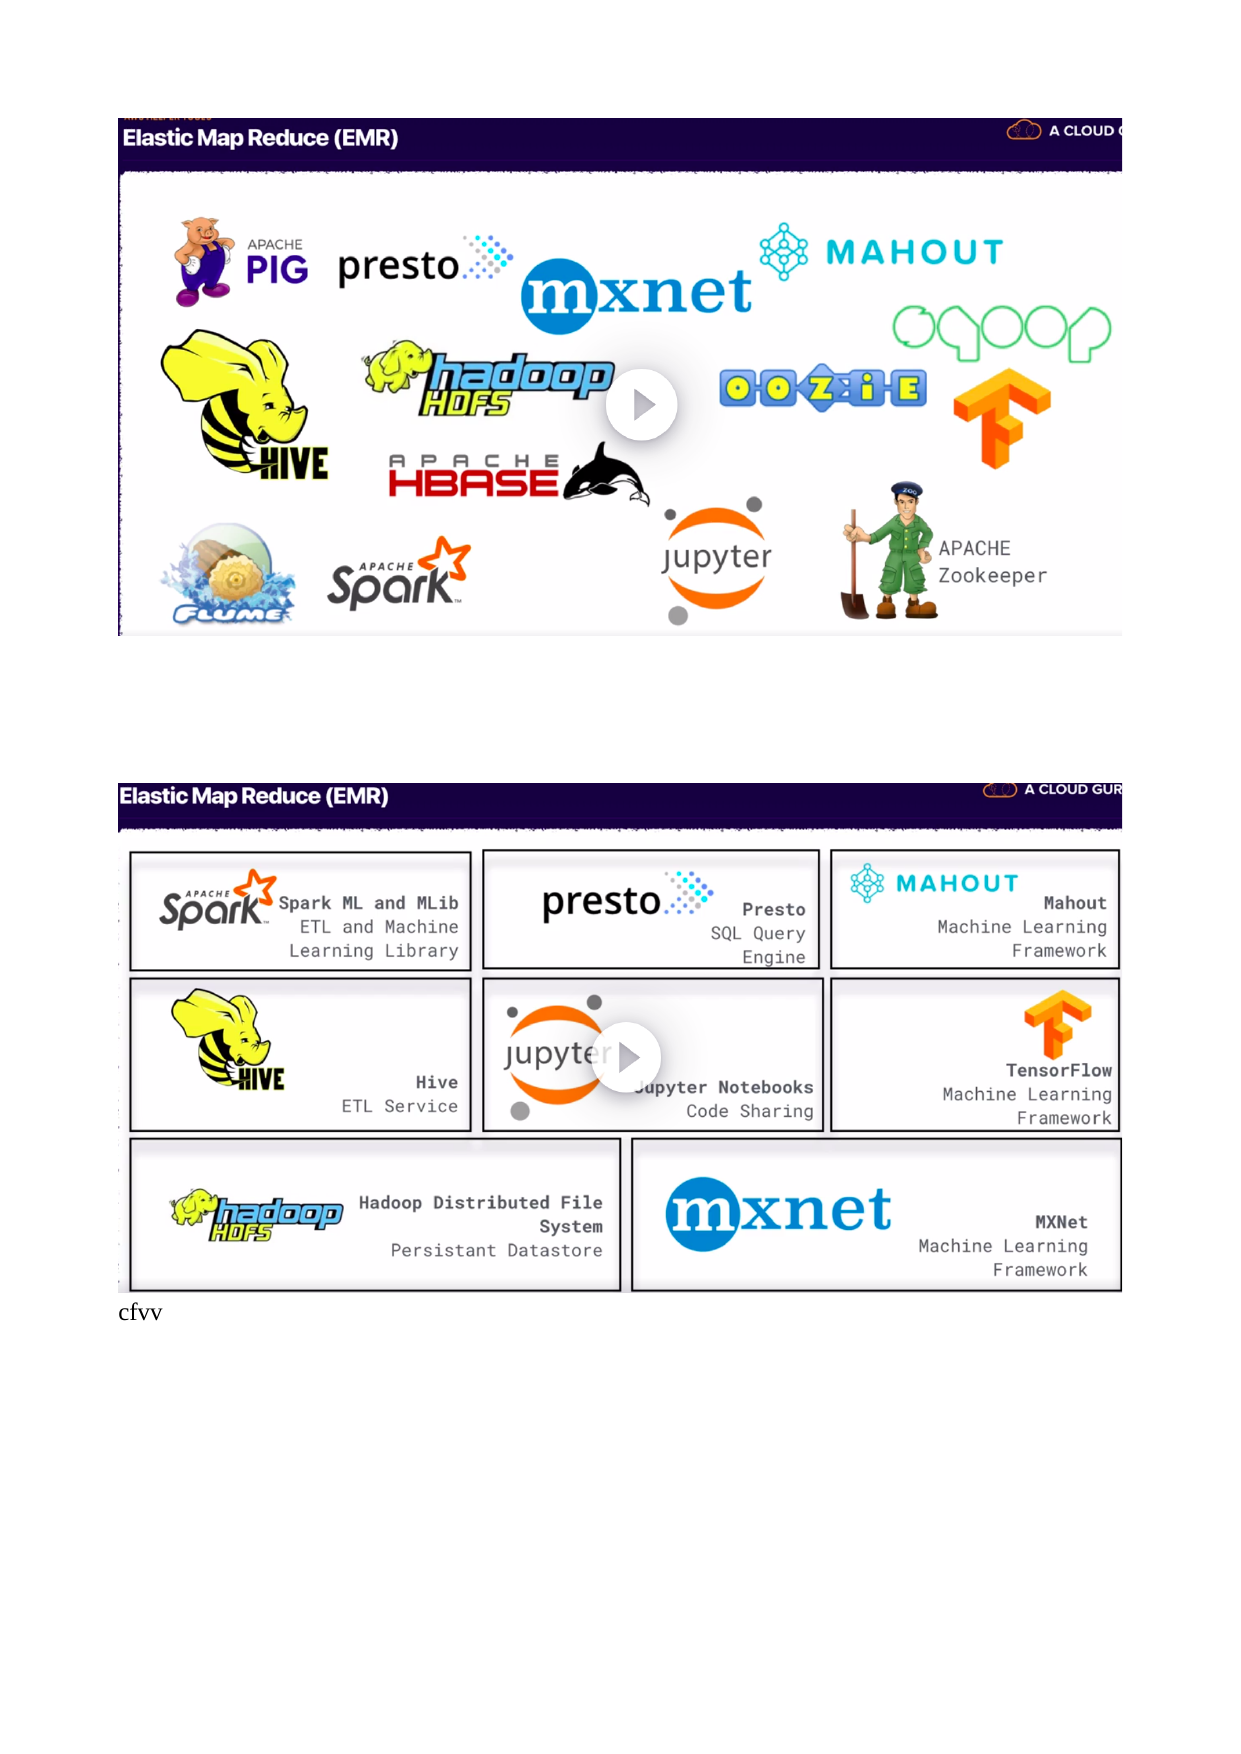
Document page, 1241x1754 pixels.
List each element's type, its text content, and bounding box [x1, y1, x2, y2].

picture [118, 783, 1123, 1293]
text cfvv [118, 1293, 1122, 1325]
picture [118, 118, 1123, 636]
